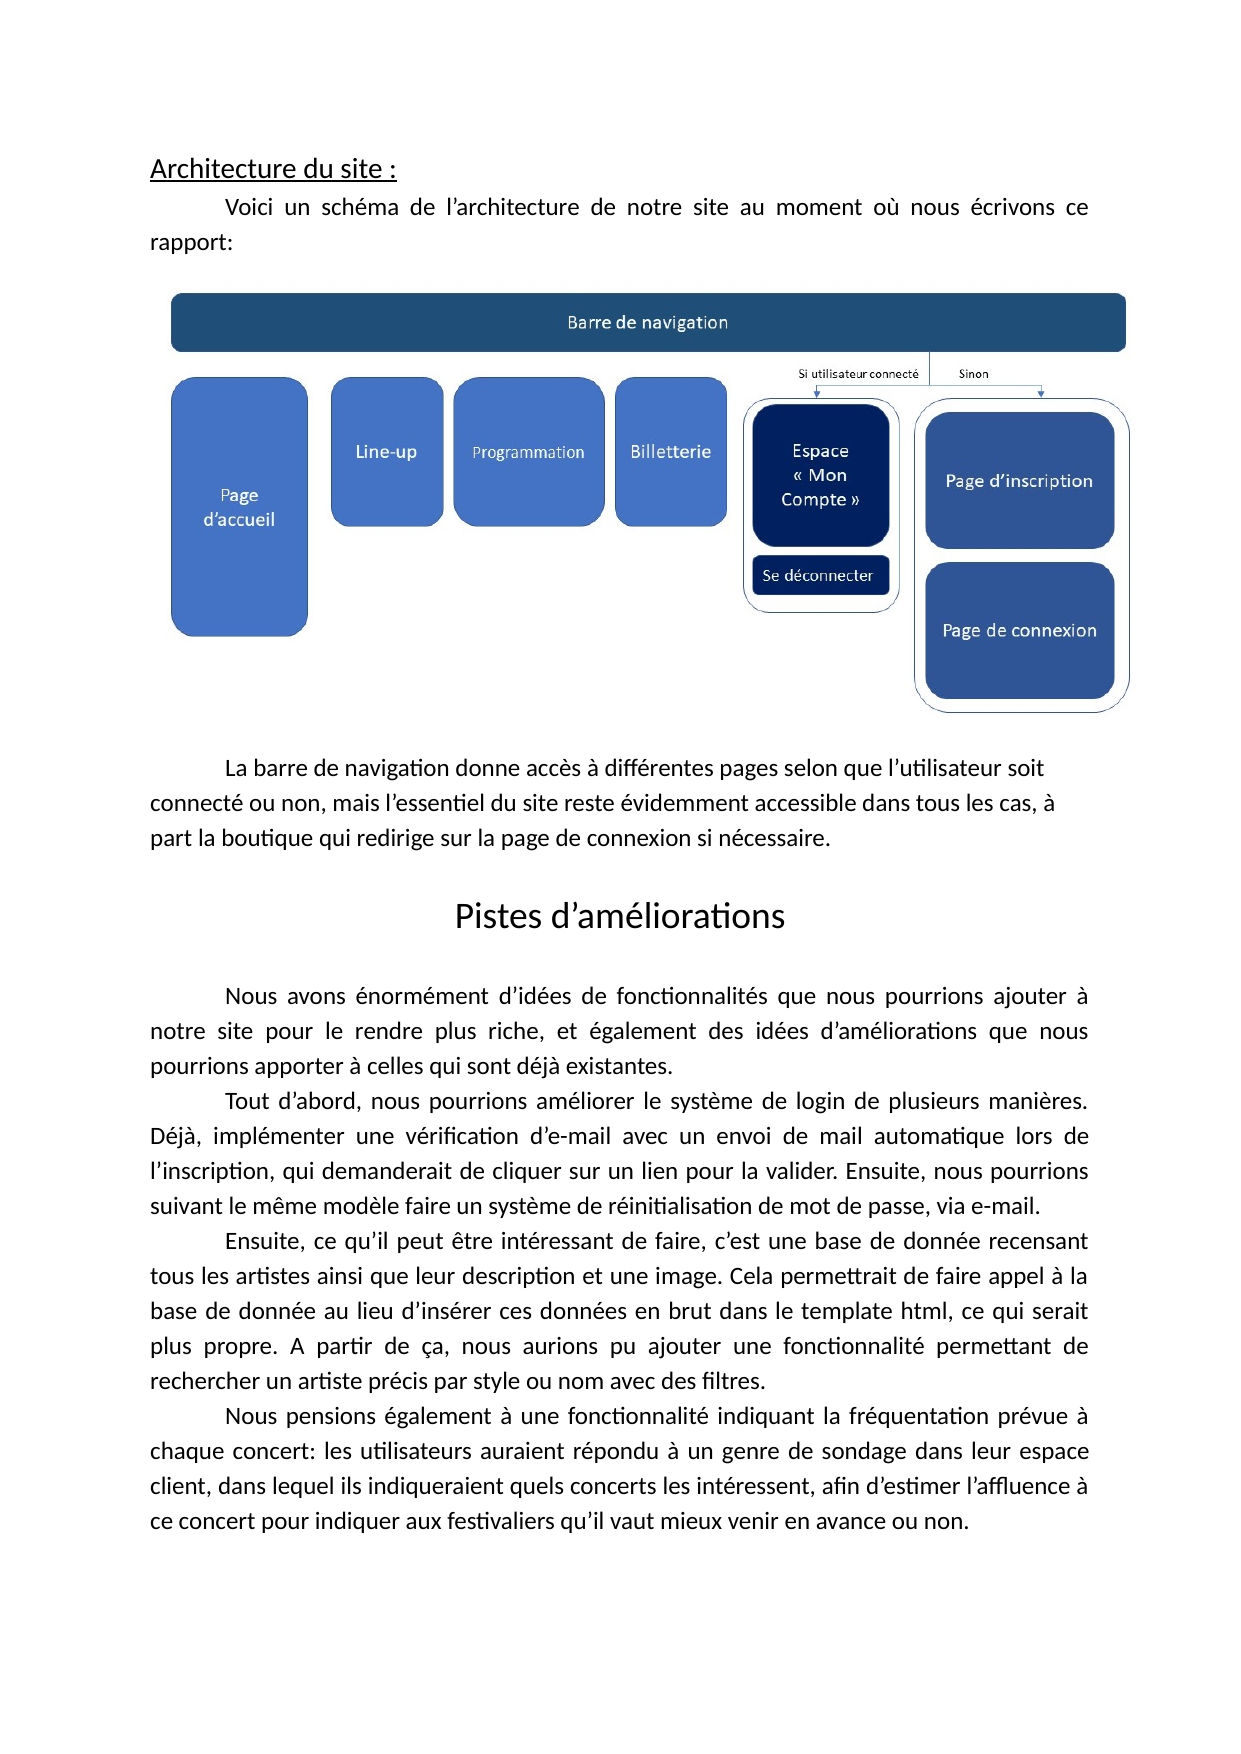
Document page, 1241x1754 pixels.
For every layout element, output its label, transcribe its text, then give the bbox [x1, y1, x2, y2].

text La barre de navigation donne accès à différentes pages selon que l’utilisateur soit connecté ou non, mais l’essentiel du site reste évidemment accessible dans tous les cas, à part la boutique qui redirige sur la page de connexion si nécessaire. [150, 725, 1090, 853]
text Ensuite, ce qu’il peut être intéressant de faire, c’est une base de donnée recensant tous les artistes ainsi que leur description et une image. Cela permettrait de faire appel à la base de donnée au lieu d’insérer ces données en brut dans le template html, ce qui serait plus propre. A partir de ça, nous aurions pu ajouter une fonctionnalité permettant de rechercher un artiste précis par style ou nom avec des filtres. [150, 1225, 1090, 1396]
text Nous pensions également à une fonctionnalité indiquant la fréquentation prévue à chaque concert: les utilisateurs auraient répondu à un genre de sondage dans leur espace client, dans lequel ils indiqueraient quels concerts les intéressent, afin d’estimer l’affluence à ce concert pour indiquer aux festivaliers qu’il vaut mieux venir en avance ou non. [150, 1400, 1090, 1536]
picture [139, 281, 1146, 725]
text [150, 261, 1090, 281]
text Pistes d’améliorations [150, 892, 1090, 938]
text Architecture du site : [150, 150, 1090, 186]
text Tout d’abord, nous pourrions améliorer le système de login de plusieurs manières. Déjà, implémenter une vérification d’e-mail avec un envoi de mail automatique lors de l’inscription, qui demanderait de cliquer sur un lien pour la valider. Ensuite, nous pourrions suivant le même modèle faire un système de réinitialisation de mot de passe, via e-mail. [150, 1085, 1090, 1221]
text Nous avons énormément d’idées de fonctionnalités que nous pourrions ajouter à notre site pour le rendre plus riche, et également des idées d’améliorations que nous pourrions apporter à celles qui sont déjà existantes. [150, 980, 1090, 1081]
text Voici un schéma de l’architecture de notre site au moment où nous écrivons ce rapport: [150, 191, 1090, 256]
